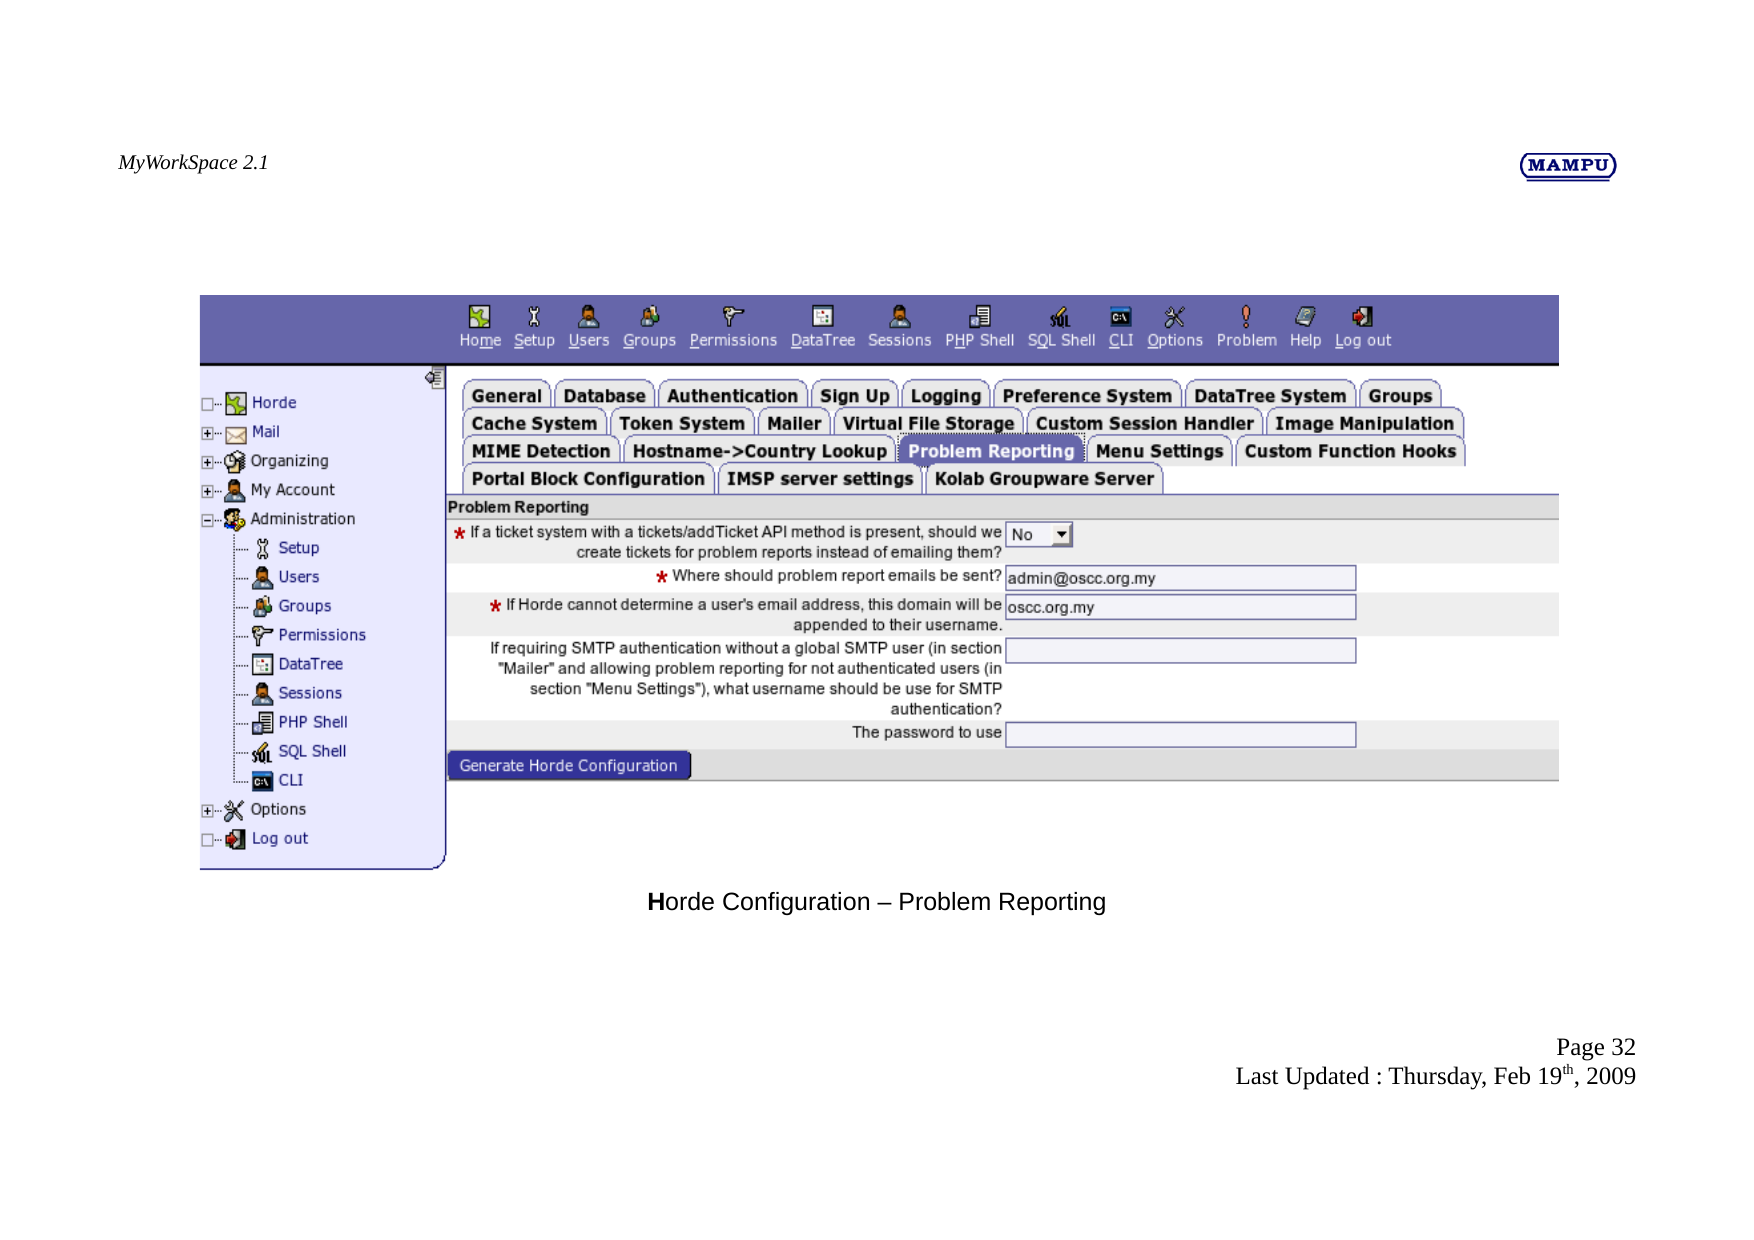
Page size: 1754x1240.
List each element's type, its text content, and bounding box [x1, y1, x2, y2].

text Horde Configuration – Problem Reporting [118, 295, 1636, 916]
picture [1517, 150, 1622, 183]
picture [199, 295, 1559, 873]
